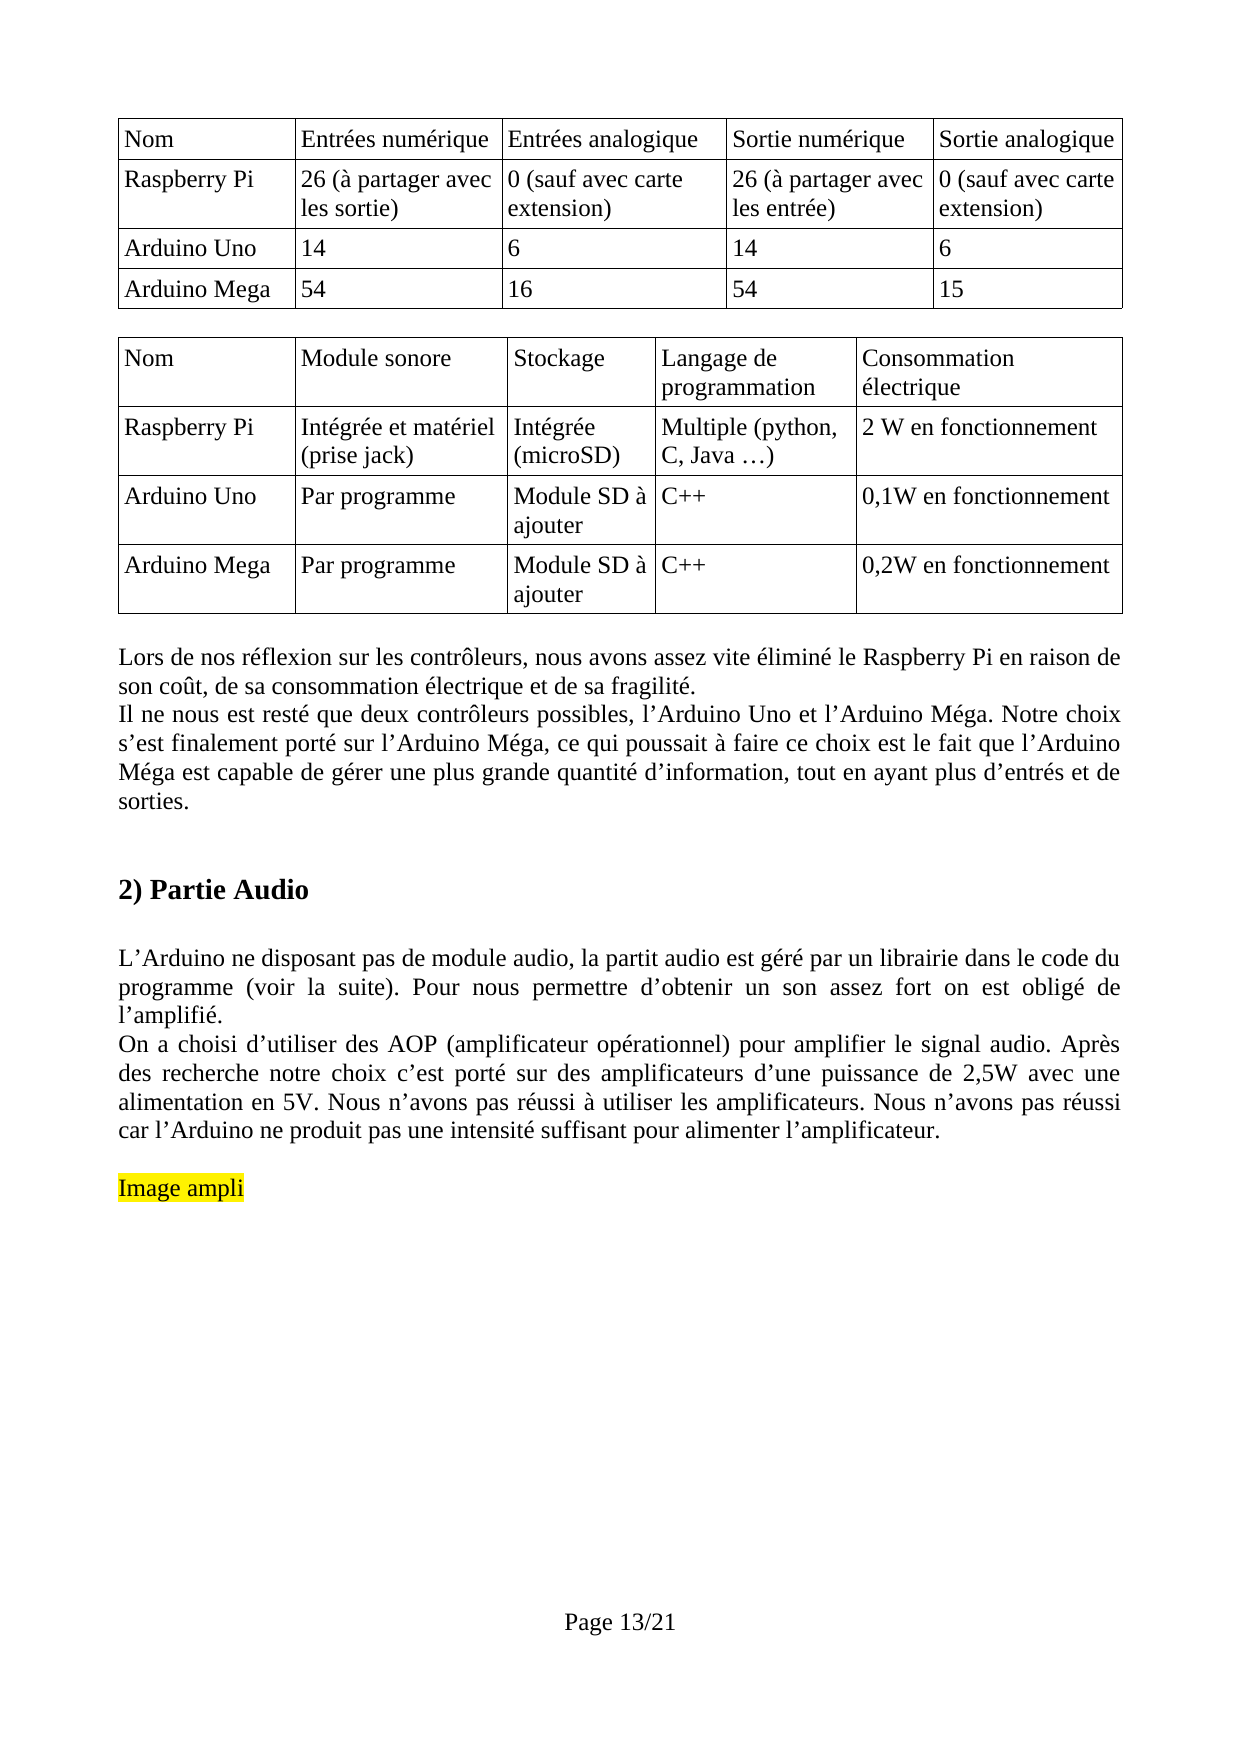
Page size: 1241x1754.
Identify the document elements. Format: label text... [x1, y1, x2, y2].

table_cell Arduino Mega [119, 269, 295, 308]
table_header Langage de programmation [656, 338, 856, 406]
table_cell 6 [934, 229, 1122, 268]
table_header Nom [119, 119, 295, 158]
table_cell Par programme [296, 545, 507, 613]
table_header Entrées numérique [296, 119, 502, 158]
table_cell 0,2W en fonctionnement [857, 545, 1122, 613]
text On a choisi d’utiliser des AOP (amplificateur opérationnel) pour amplifier le signal audio. Après des recherche notre choix c’est porté sur des amplificateurs d’une puissance de 2,5W avec une alimentation en 5V. Nous n’avons pas réussi à utiliser les amplificateurs. Nous n’avons pas réussi car l’Arduino ne produit pas une intensité suffisant pour alimenter l’amplificateur. [118, 1029, 1122, 1144]
table_header Consommation électrique [857, 338, 1122, 406]
table_cell 0,1W en fonctionnement [857, 476, 1122, 544]
table_cell C++ [656, 545, 856, 613]
table_cell Raspberry Pi [119, 407, 295, 475]
table_cell Arduino Uno [119, 229, 295, 268]
table_cell C++ [656, 476, 856, 544]
table_cell 14 [296, 229, 502, 268]
table_cell Module SD à ajouter [508, 545, 655, 613]
text Image ampli [118, 1173, 1122, 1202]
table_cell 0 (sauf avec carte extension) [503, 160, 726, 227]
table_header Nom [119, 338, 295, 406]
table_cell 54 [727, 269, 933, 308]
text Il ne nous est resté que deux contrôleurs possibles, l’Arduino Uno et l’Arduino Méga. Notre choix s’est finalement porté sur l’Arduino Méga, ce qui poussait à faire ce choix est le fait que l’Arduino Méga est capable de gérer une plus grande quantité d’information, tout en ayant plus d’entrés et de sorties. [118, 699, 1122, 814]
table_cell 54 [296, 269, 502, 308]
table_cell 14 [727, 229, 933, 268]
table_cell Arduino Uno [119, 476, 295, 544]
table_cell Intégrée et matériel (prise jack) [296, 407, 507, 475]
table_header Sortie analogique [934, 119, 1122, 158]
table_cell 15 [934, 269, 1122, 308]
table_cell Multiple (python, C, Java …) [656, 407, 856, 475]
table_header Entrées analogique [503, 119, 726, 158]
table_cell Arduino Mega [119, 545, 295, 613]
table_cell 16 [503, 269, 726, 308]
table_header Stockage [508, 338, 655, 406]
table_cell Intégrée (microSD) [508, 407, 655, 475]
table_cell Par programme [296, 476, 507, 544]
text L’Arduino ne disposant pas de module audio, la partit audio est géré par un librairie dans le code du programme (voir la suite). Pour nous permettre d’obtenir un son assez fort on est obligé de l’amplifié. [118, 943, 1122, 1029]
table_cell Module SD à ajouter [508, 476, 655, 544]
table_cell 26 (à partager avec les sortie) [296, 160, 502, 227]
subtitle 2) Partie Audio [118, 872, 1122, 906]
table_cell 26 (à partager avec les entrée) [727, 160, 933, 227]
table_header Sortie numérique [727, 119, 933, 158]
table_header Module sonore [296, 338, 507, 406]
table_cell Raspberry Pi [119, 160, 295, 227]
table_cell 0 (sauf avec carte extension) [934, 160, 1122, 227]
text Lors de nos réflexion sur les contrôleurs, nous avons assez vite éliminé le Raspberry Pi en raison de son coût, de sa consommation électrique et de sa fragilité. [118, 642, 1122, 699]
table_cell 6 [503, 229, 726, 268]
table_cell 2 W en fonctionnement [857, 407, 1122, 475]
